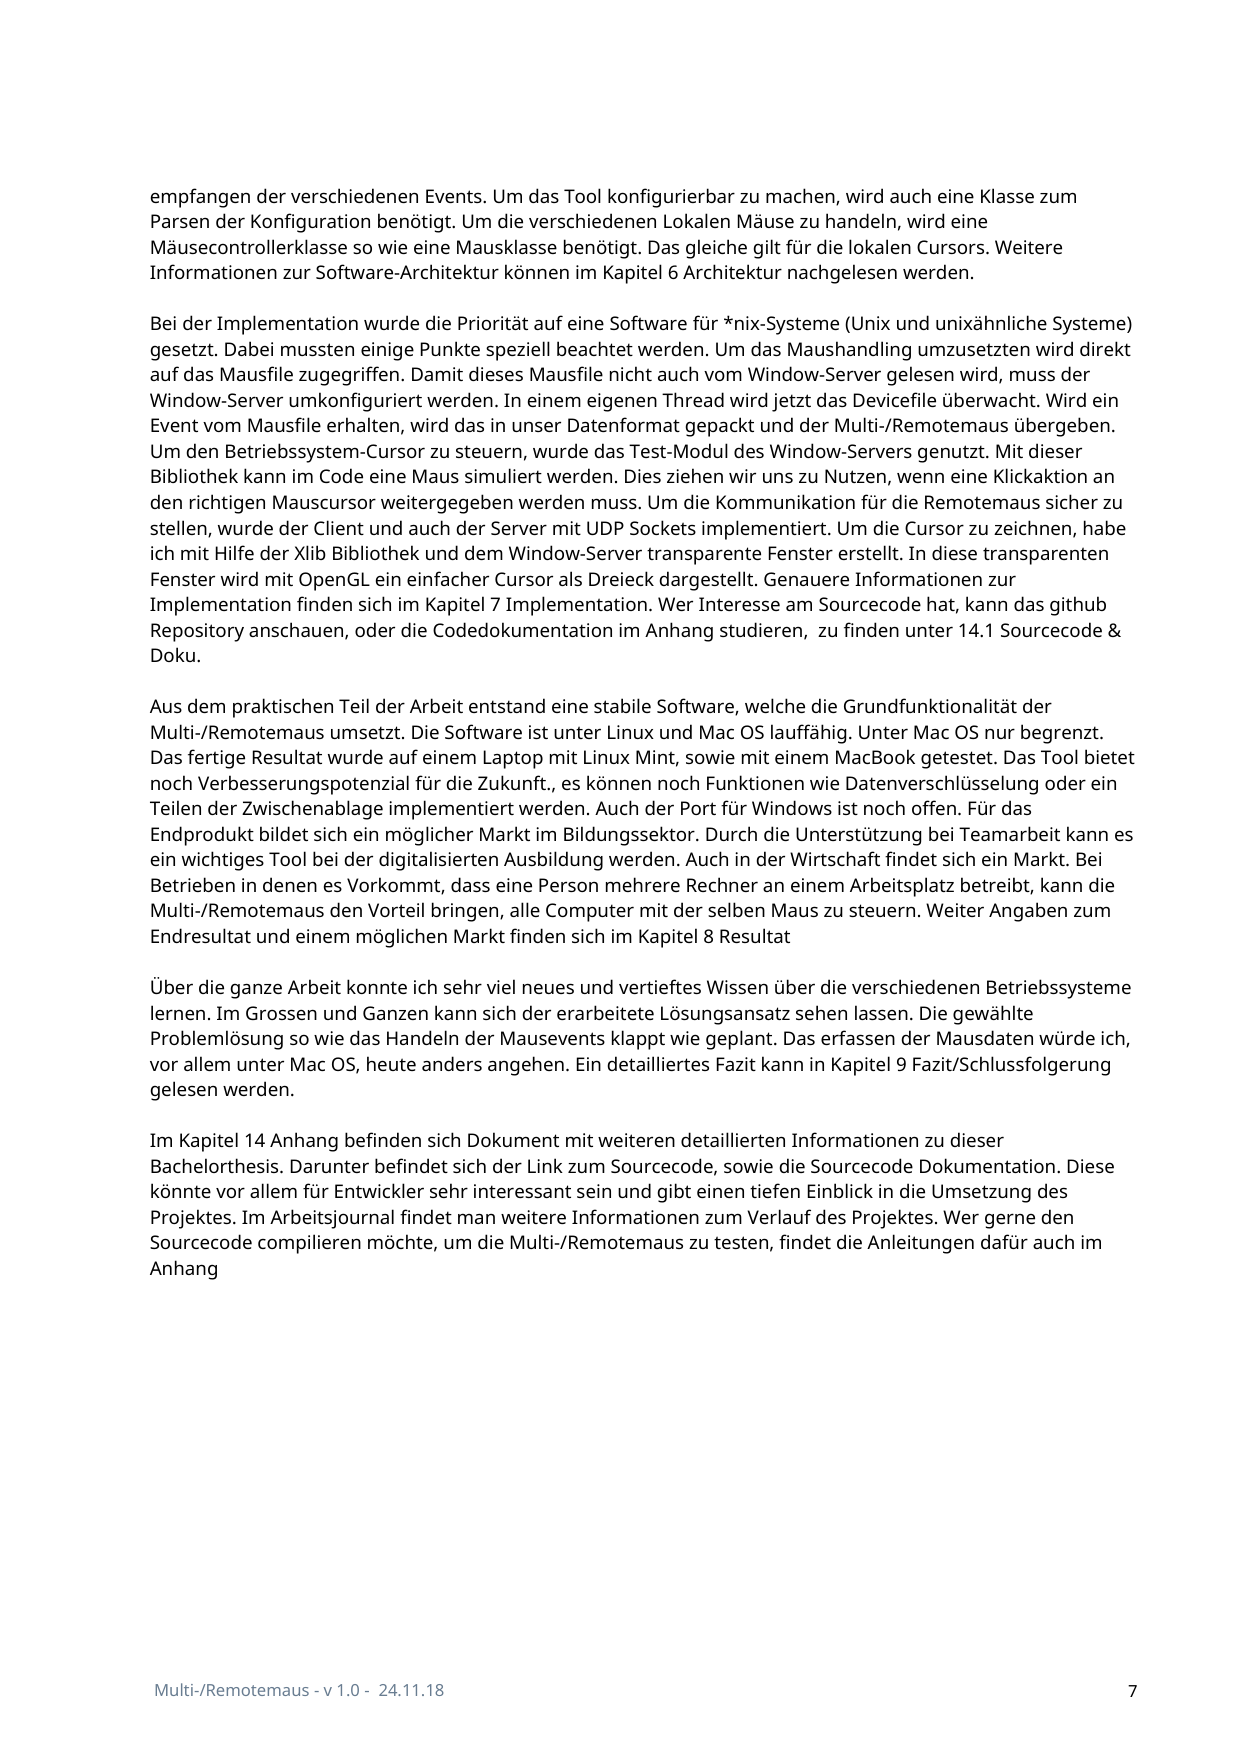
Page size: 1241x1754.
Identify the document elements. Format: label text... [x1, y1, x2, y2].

text empfangen der verschiedenen Events. Um das Tool konfigurierbar zu machen, wird auch eine Klasse zum Parsen der Konfiguration benötigt. Um die verschiedenen Lokalen Mäuse zu handeln, wird eine Mäusecontrollerklasse so wie eine Mausklasse benötigt. Das gleiche gilt für die lokalen Cursors. Weitere Informationen zur Software-Architektur können im Kapitel 6 Architektur nachgelesen werden. [149, 183, 1136, 285]
text Bei der Implementation wurde die Priorität auf eine Software für *nix-Systeme (Unix und unixähnliche Systeme) gesetzt. Dabei mussten einige Punkte speziell beachtet werden. Um das Maushandling umzusetzten wird direkt auf das Mausfile zugegriffen. Damit dieses Mausfile nicht auch vom Window-Server gelesen wird, muss der Window-Server umkonfiguriert werden. In einem eigenen Thread wird jetzt das Devicefile überwacht. Wird ein Event vom Mausfile erhalten, wird das in unser Datenformat gepackt und der Multi-/Remotemaus übergeben. Um den Betriebssystem-Cursor zu steuern, wurde das Test-Modul des Window-Servers genutzt. Mit dieser Bibliothek kann im Code eine Maus simuliert werden. Dies ziehen wir uns zu Nutzen, wenn eine Klickaktion an den richtigen Mauscursor weitergegeben werden muss. Um die Kommunikation für die Remotemaus sicher zu stellen, wurde der Client und auch der Server mit UDP Sockets implementiert. Um die Cursor zu zeichnen, habe ich mit Hilfe der Xlib Bibliothek und dem Window-Server transparente Fenster erstellt. In diese transparenten Fenster wird mit OpenGL ein einfacher Cursor als Dreieck dargestellt. Genauere Informationen zur Implementation finden sich im Kapitel 7 Implementation. Wer Interesse am Sourcecode hat, kann das github Repository anschauen, oder die Codedokumentation im Anhang studieren, zu finden unter 14.1 Sourcecode & Doku. [149, 311, 1136, 668]
text Über die ganze Arbeit konnte ich sehr viel neues und vertieftes Wissen über die verschiedenen Betriebssysteme lernen. Im Grossen und Ganzen kann sich der erarbeitete Lösungsansatz sehen lassen. Die gewählte Problemlösung so wie das Handeln der Mausevents klappt wie geplant. Das erfassen der Mausdaten würde ich, vor allem unter Mac OS, heute anders angehen. Ein detailliertes Fazit kann in Kapitel 9 Fazit/Schlussfolgerung gelesen werden. [149, 974, 1136, 1102]
text Im Kapitel 14 Anhang befinden sich Dokument mit weiteren detaillierten Informationen zu dieser Bachelorthesis. Darunter befindet sich der Link zum Sourcecode, sowie die Sourcecode Dokumentation. Diese könnte vor allem für Entwickler sehr interessant sein und gibt einen tiefen Einblick in die Umsetzung des Projektes. Im Arbeitsjournal findet man weitere Informationen zum Verlauf des Projektes. Wer gerne den Sourcecode compilieren möchte, um die Multi-/Remotemaus zu testen, findet die Anleitungen dafür auch im Anhang [149, 1127, 1136, 1281]
text Aus dem praktischen Teil der Arbeit entstand eine stabile Software, welche die Grundfunktionalität der Multi-/Remotemaus umsetzt. Die Software ist unter Linux und Mac OS lauffähig. Unter Mac OS nur begrenzt. Das fertige Resultat wurde auf einem Laptop mit Linux Mint, sowie mit einem MacBook getestet. Das Tool bietet noch Verbesserungspotenzial für die Zukunft., es können noch Funktionen wie Datenverschlüsselung oder ein Teilen der Zwischenablage implementiert werden. Auch der Port für Windows ist noch offen. Für das Endprodukt bildet sich ein möglicher Markt im Bildungssektor. Durch die Unterstützung bei Teamarbeit kann es ein wichtiges Tool bei der digitalisierten Ausbildung werden. Auch in der Wirtschaft findet sich ein Markt. Bei Betrieben in denen es Vorkommt, dass eine Person mehrere Rechner an einem Arbeitsplatz betreibt, kann die Multi-/Remotemaus den Vorteil bringen, alle Computer mit der selben Maus zu steuern. Weiter Angaben zum Endresultat und einem möglichen Markt finden sich im Kapitel 8 Resultat [149, 693, 1136, 949]
